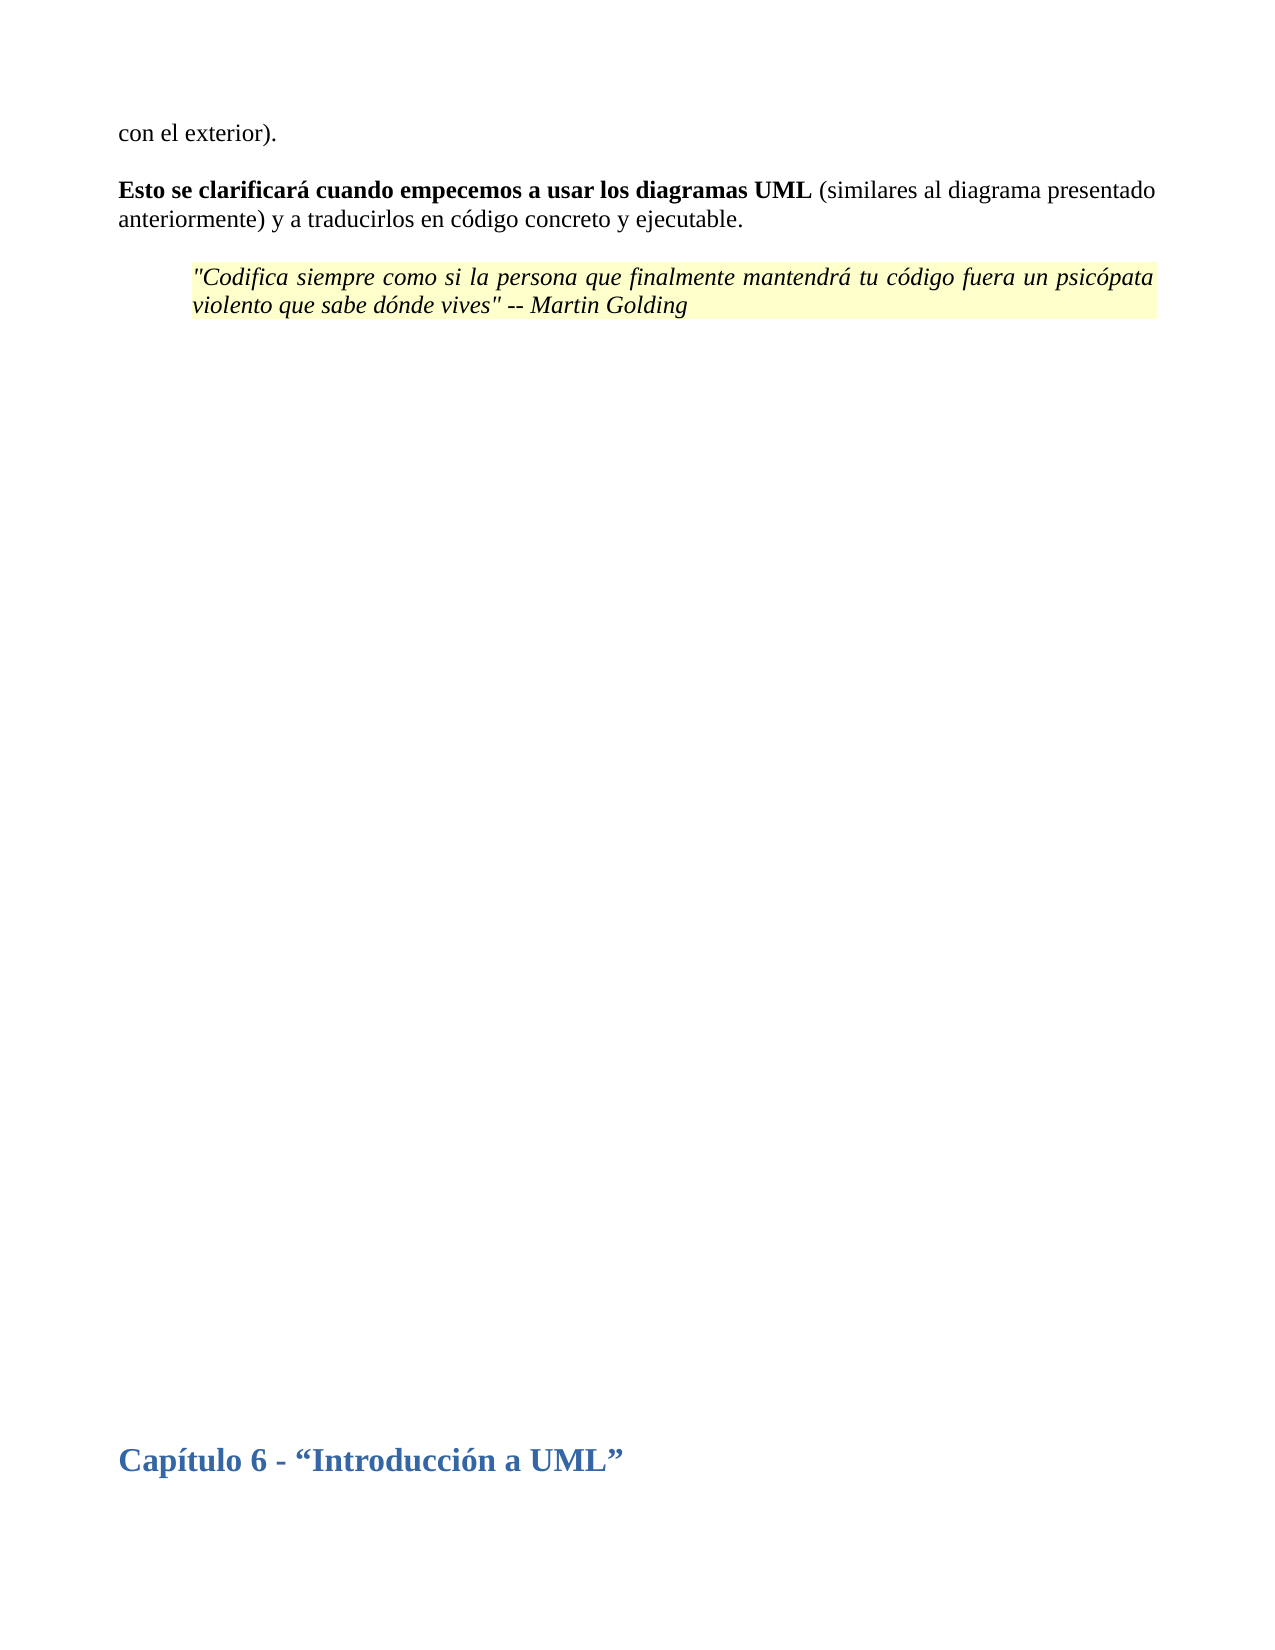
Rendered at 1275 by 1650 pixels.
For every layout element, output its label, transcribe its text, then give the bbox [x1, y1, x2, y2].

text anteriormente) y a traducirlos en código concreto y ejecutable. [118, 204, 1157, 233]
text Capítulo 6 - “Introducción a UML” [118, 1441, 1157, 1479]
text "Codifica siempre como si la persona que finalmente mantendrá tu código fuera un psicópata violento que sabe dónde vives" -- Martin Golding [192, 262, 1157, 319]
text con el exterior). [118, 118, 1157, 147]
text Esto se clarificará cuando empecemos a usar los diagramas UML (similares al diagrama presentado [118, 176, 1157, 204]
